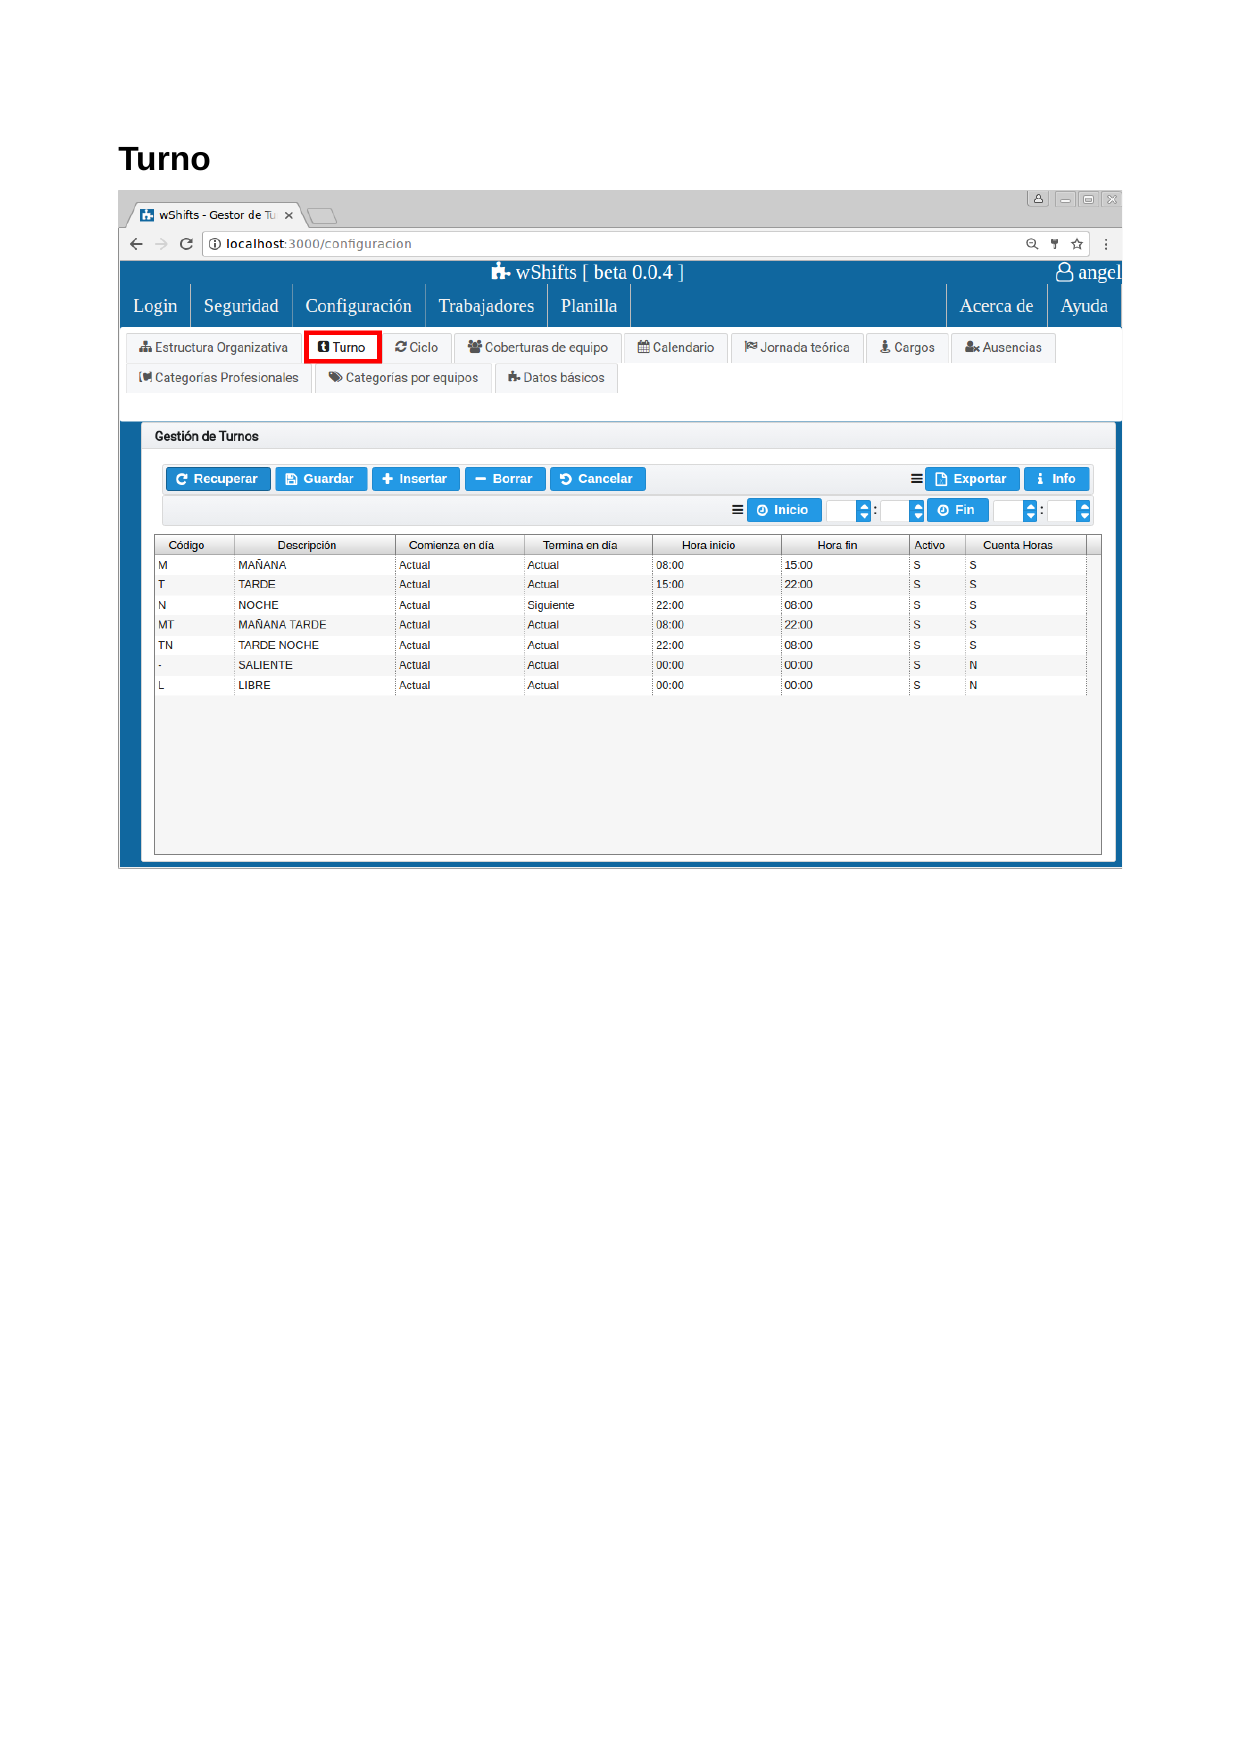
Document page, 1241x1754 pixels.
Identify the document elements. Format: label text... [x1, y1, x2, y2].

subtitle Turno [118, 139, 1122, 178]
picture [118, 190, 1123, 869]
